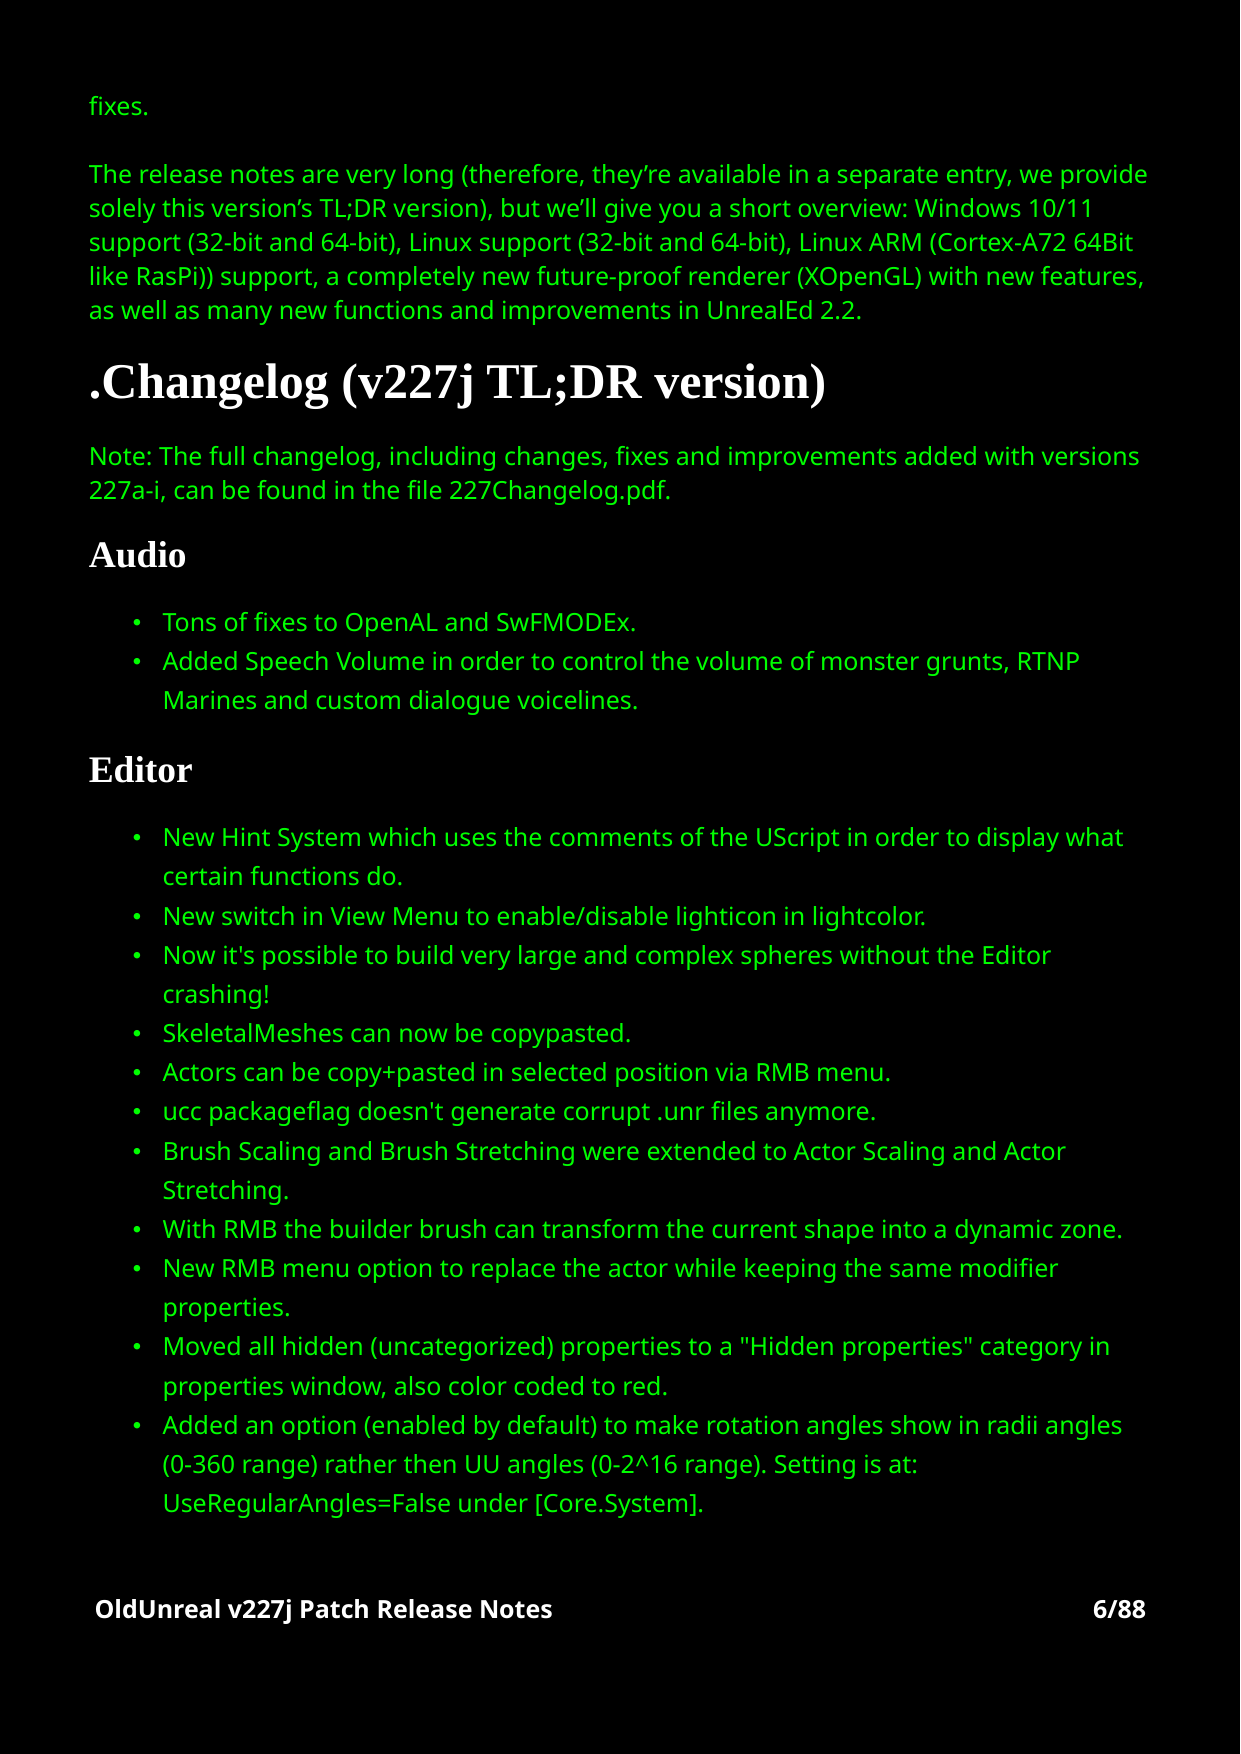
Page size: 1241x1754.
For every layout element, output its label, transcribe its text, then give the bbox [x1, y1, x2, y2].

text The release notes are very long (therefore, they’re available in a separate entry, we provide solely this version’s TL;DR version), but we’ll give you a short overview: Windows 10/11 support (32-bit and 64-bit), Linux support (32-bit and 64-bit), Linux ARM (Cortex-A72 64Bit like RasPi)) support, a completely new future-proof renderer (XOpenGL) with new features, as well as many new functions and improvements in UnrealEd 2.2. [88, 157, 1152, 327]
list Brush Scaling and Brush Stretching were extended to Actor Scaling and Actor Stretching. [133, 1133, 1152, 1206]
list New switch in View Menu to enable/disable lighticon in lightcolor. [133, 898, 1152, 932]
list ucc packageflag doesn't generate corrupt .unr files anymore. [133, 1094, 1152, 1128]
list SkeletalMeshes can now be copypasted. [133, 1016, 1152, 1050]
subtitle Editor [88, 747, 1152, 790]
list Added Speech Volume in order to control the volume of monster grunts, RTNP Marines and custom dialogue voicelines. [133, 644, 1152, 717]
list With RMB the builder brush can transform the current shape into a dynamic zone. [133, 1211, 1152, 1246]
subtitle Audio [88, 532, 1152, 575]
subtitle Changelog (v227j TL;DR version) [88, 352, 1152, 409]
list Moved all hidden (uncategorized) properties to a "Hidden properties" category in properties window, also color coded to red. [133, 1329, 1152, 1402]
list New Hint System which uses the comments of the UScript in order to display what certain functions do. [133, 820, 1152, 893]
list Now it's possible to build very large and complex spheres without the Editor crashing! [133, 937, 1152, 1011]
text Note: The full changelog, including changes, fixes and improvements added with versions 227a-i, can be found in the file 227Changelog.pdf. [88, 439, 1152, 507]
list Added an option (enabled by default) to make rotation angles show in radii angles (0-360 range) rather then UU angles (0-2^16 range). Setting is at: UseRegularAngles=False under [Core.System]. [133, 1407, 1152, 1520]
list Actors can be copy+pasted in selected position via RMB menu. [133, 1055, 1152, 1089]
text fixes. [88, 88, 1152, 123]
list New RMB menu option to replace the actor while keeping the same modifier properties. [133, 1251, 1152, 1324]
list Tons of fixes to OpenAL and SwFMODEx. [133, 605, 1152, 639]
